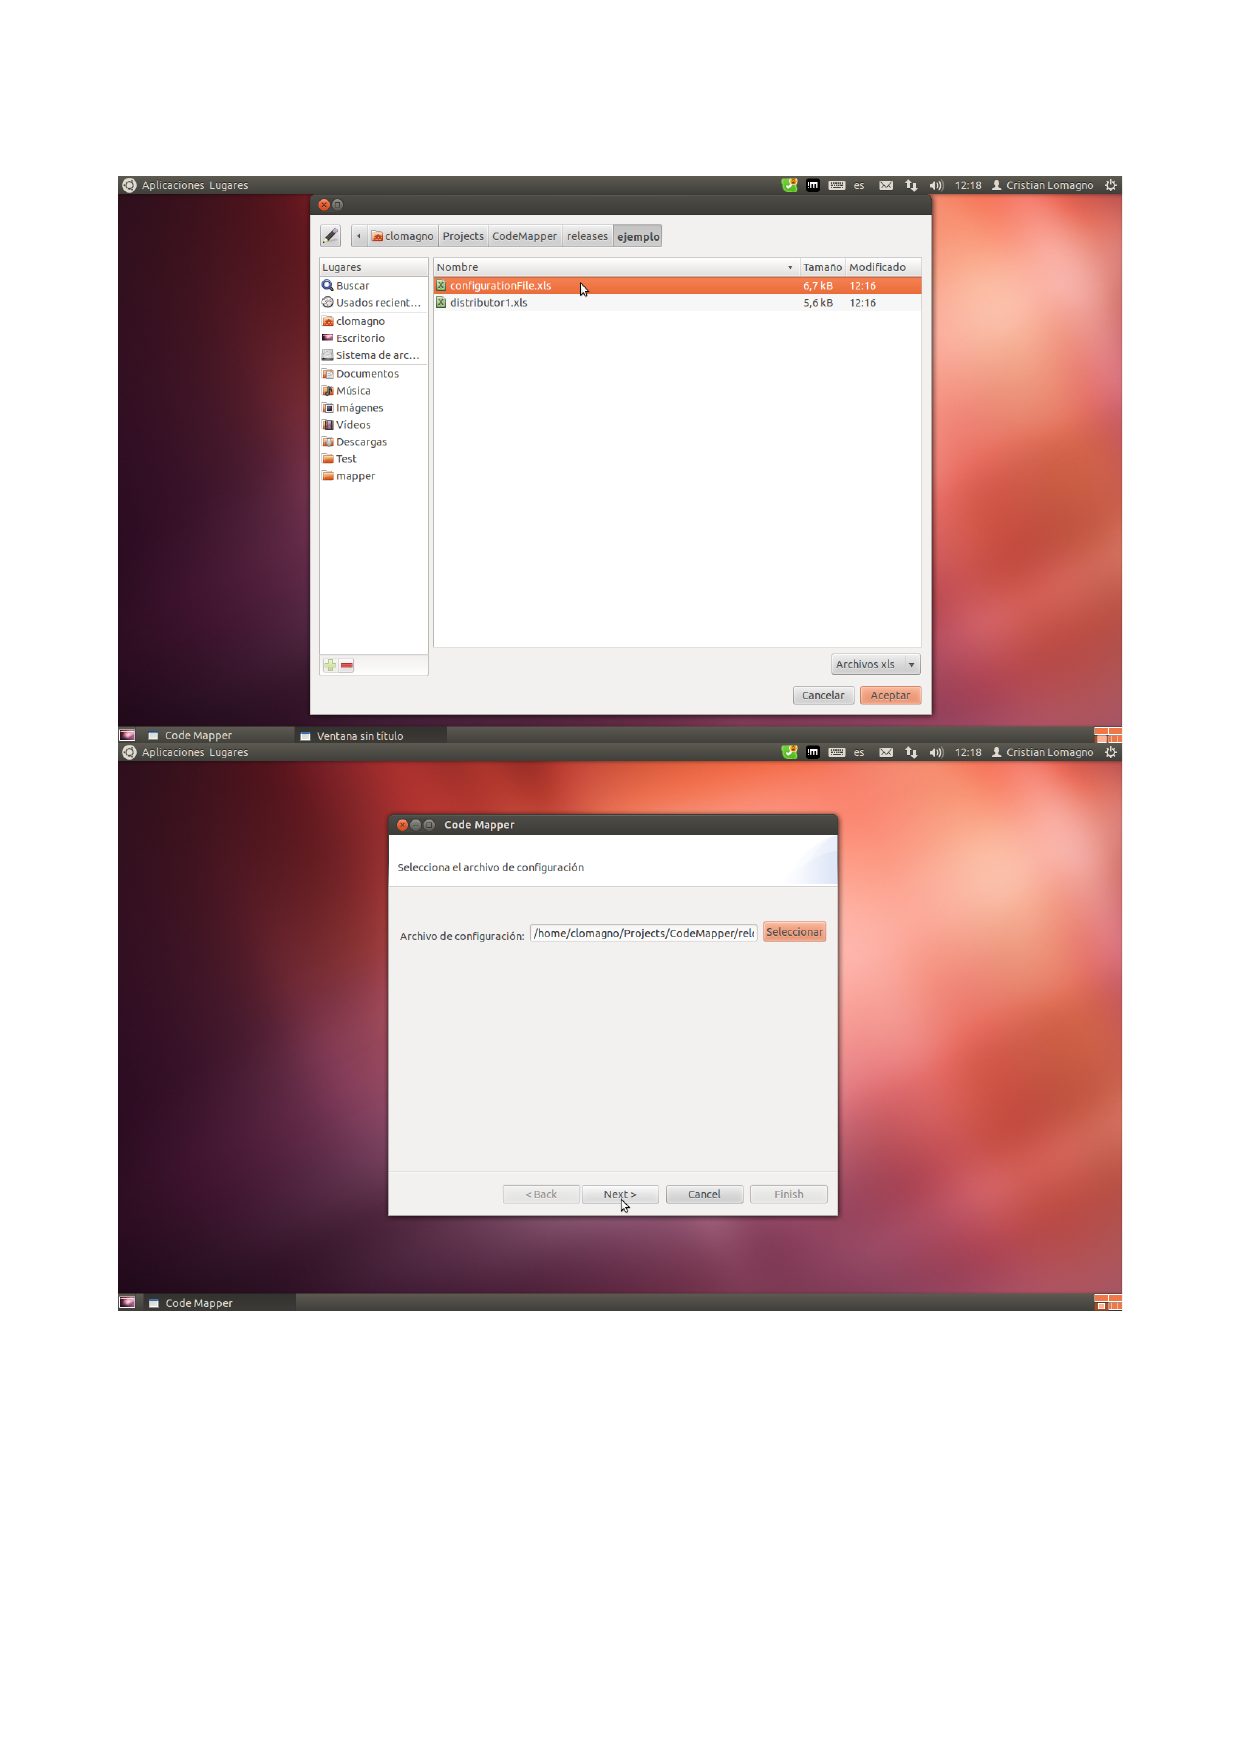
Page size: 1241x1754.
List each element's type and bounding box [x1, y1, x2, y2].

picture [118, 176, 1123, 1311]
